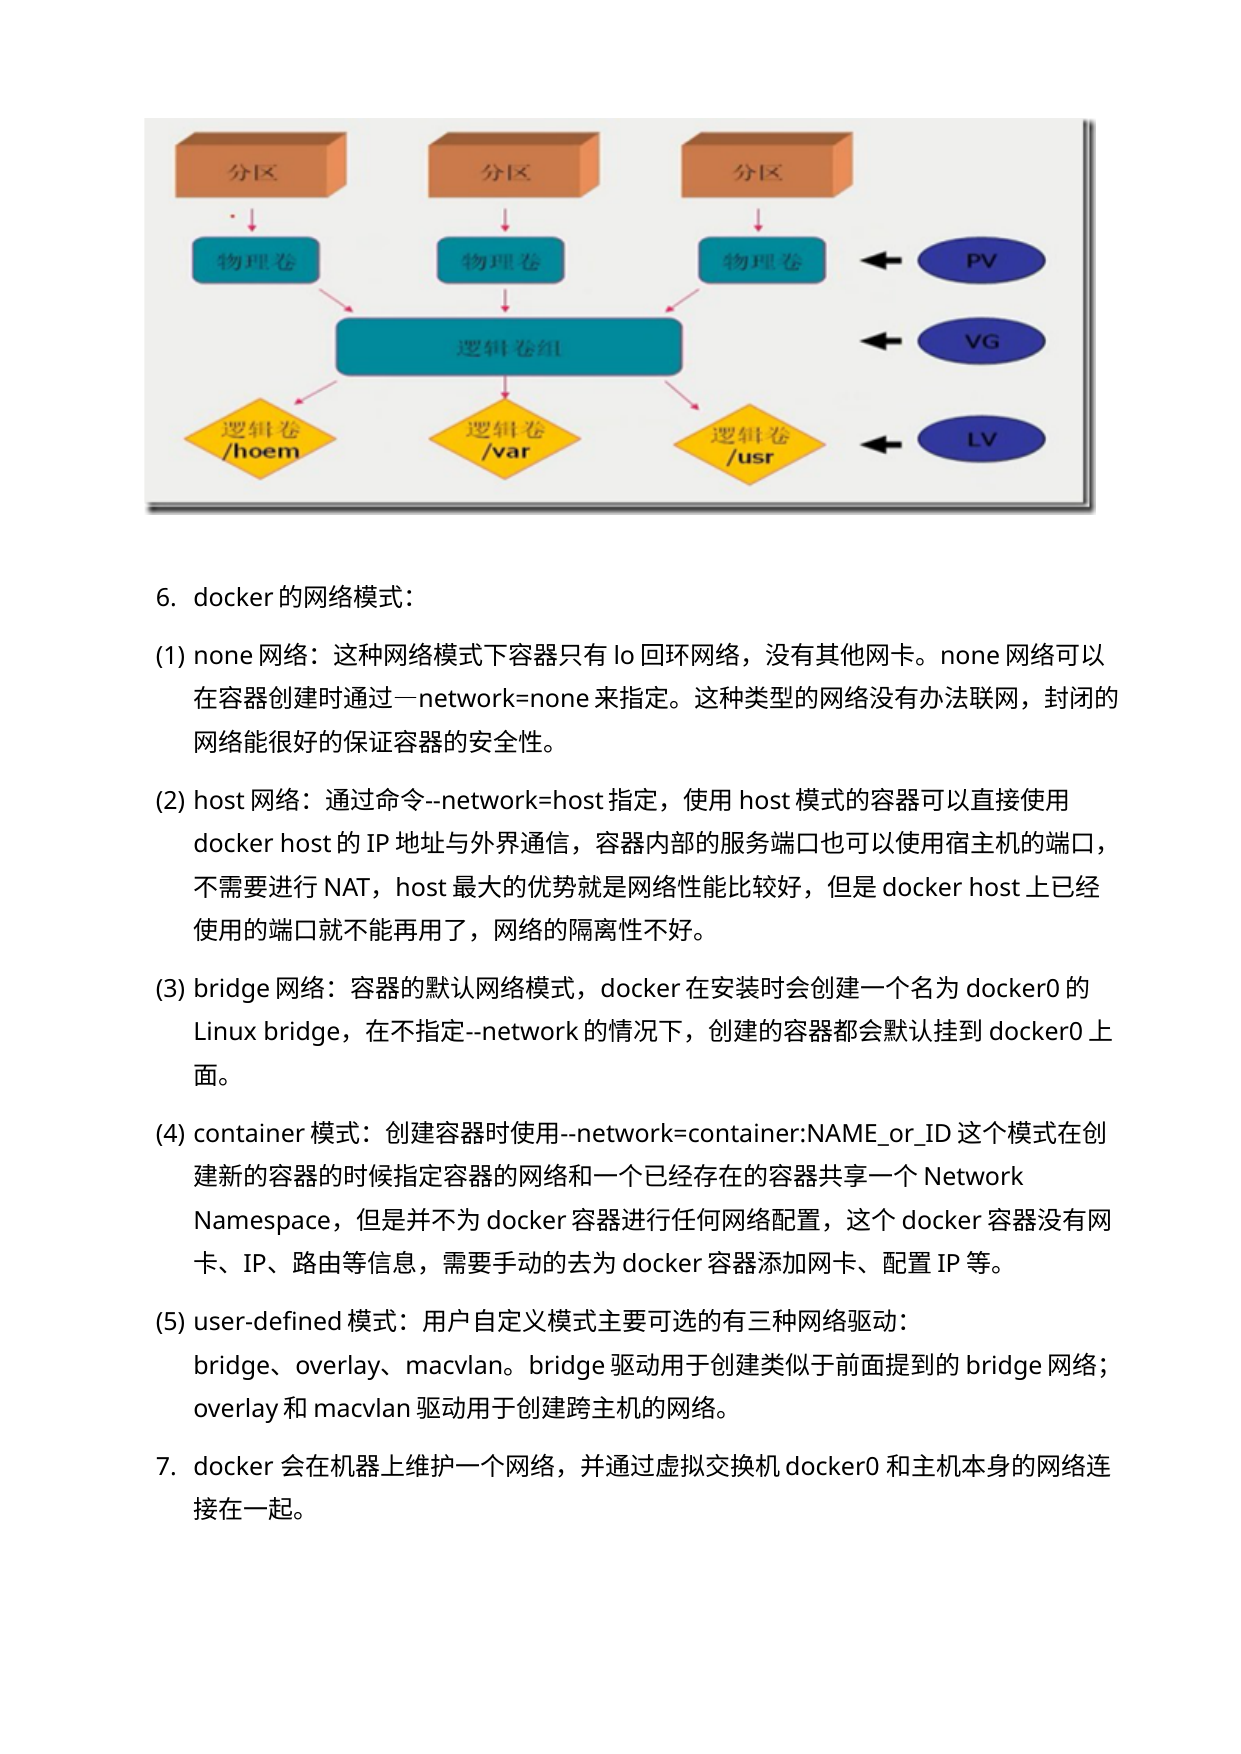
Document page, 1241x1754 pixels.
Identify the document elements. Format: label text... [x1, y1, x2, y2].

list user-defined模式：用户自定义模式主要可选的有三种网络驱动：bridge、overlay、macvlan。bridge驱动用于创建类似于前面提到的bridge网络；overlay和macvlan驱动用于创建跨主机的网络。 [156, 1302, 1122, 1425]
list none网络：这种网络模式下容器只有lo回环网络，没有其他网卡。none网络可以在容器创建时通过—network=none来指定。这种类型的网络没有办法联网，封闭的网络能很好的保证容器的安全性。 [156, 635, 1122, 758]
list docker的网络模式： [156, 577, 1122, 613]
picture [144, 118, 1096, 515]
list host网络：通过命令--network=host指定，使用host模式的容器可以直接使用docker host的IP地址与外界通信，容器内部的服务端口也可以使用宿主机的端口，不需要进行NAT，host最大的优势就是网络性能比较好，但是docker host上已经使用的端口就不能再用了，网络的隔离性不好。 [156, 780, 1122, 947]
list docker 会在机器上维护一个网络，并通过虚拟交换机docker0 和主机本身的网络连接在一起。 [156, 1447, 1122, 1526]
list bridge网络：容器的默认网络模式，docker在安装时会创建一个名为docker0的Linux bridge，在不指定--network的情况下，创建的容器都会默认挂到docker0上面。 [156, 968, 1122, 1092]
list container模式：创建容器时使用--network=container:NAME_or_ID这个模式在创建新的容器的时候指定容器的网络和一个已经存在的容器共享一个Network Namespace，但是并不为docker容器进行任何网络配置，这个docker容器没有网卡、IP、路由等信息，需要手动的去为docker容器添加网卡、配置IP等。 [156, 1113, 1122, 1280]
